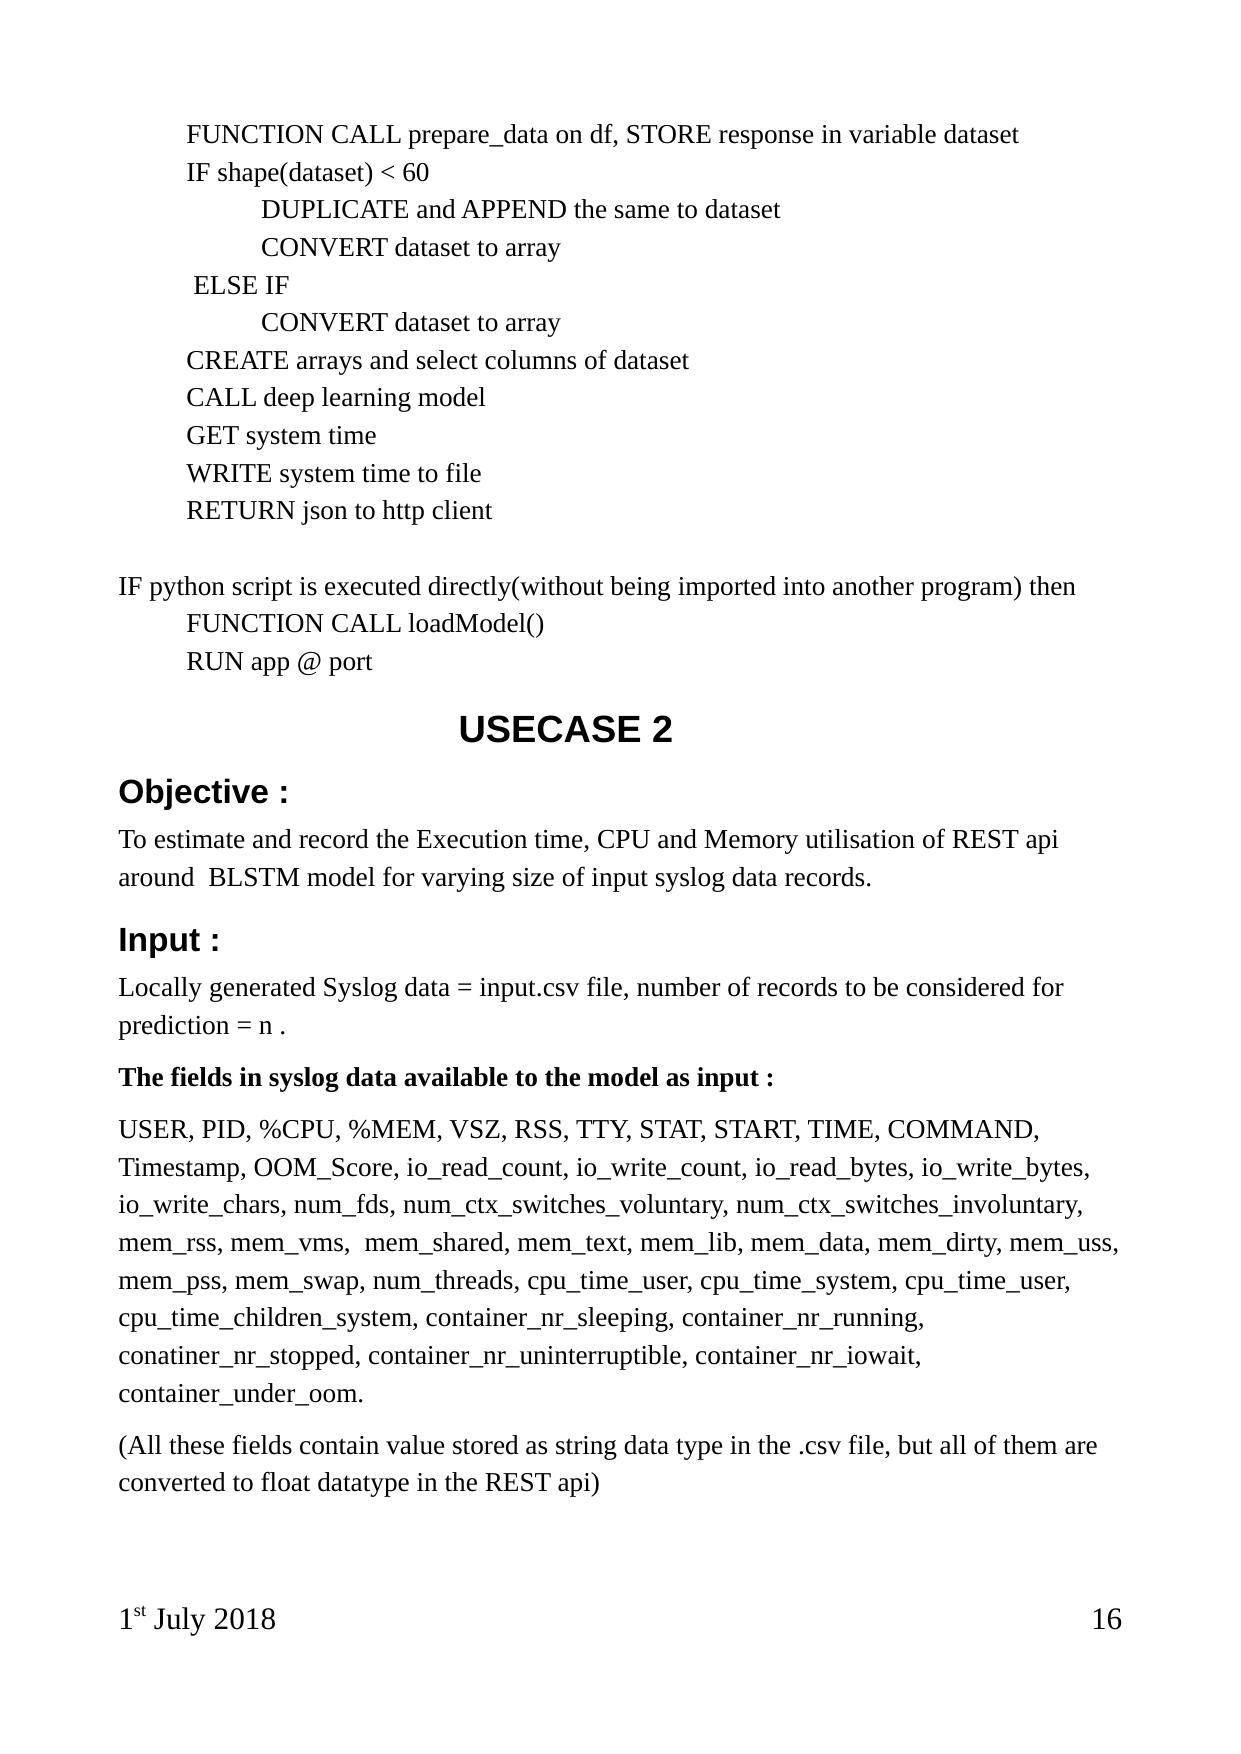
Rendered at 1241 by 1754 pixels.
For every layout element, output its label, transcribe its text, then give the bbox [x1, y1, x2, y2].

text The fields in syslog data available to the model as input : [118, 1061, 1122, 1092]
text Locally generated Syslog data = input.csv file, number of records to be considered for prediction = n . [118, 971, 1122, 1040]
subtitle Input : [118, 919, 1122, 958]
text USER, PID, %CPU, %MEM, VSZ, RSS, TTY, STAT, START, TIME, COMMAND, Timestamp, OOM_Score, io_read_count, io_write_count, io_read_bytes, io_write_bytes, io_write_chars, num_fds, num_ctx_switches_voluntary, num_ctx_switches_involuntary, mem_rss, mem_vms, mem_shared, mem_text, mem_lib, mem_data, mem_dirty, mem_uss, mem_pss, mem_swap, num_threads, cpu_time_user, cpu_time_system, cpu_time_user, cpu_time_children_system, container_nr_sleeping, container_nr_running, conatiner_nr_stopped, container_nr_uninterruptible, container_nr_iowait, container_under_oom. [118, 1113, 1122, 1408]
subtitle USECASE 2 [118, 707, 1122, 751]
text (All these fields contain value stored as string data type in the .csv file, but all of them are converted to float datatype in the REST api) [118, 1429, 1122, 1498]
text To estimate and record the Execution time, CPU and Memory utilisation of REST api around BLSTM model for varying size of input syslog data records. [118, 823, 1122, 892]
subtitle Objective : [118, 772, 1122, 810]
text FUNCTION CALL prepare_data on df, STORE response in variable dataset IF shape(dataset) < 60 DUPLICATE and APPEND the same to dataset CONVERT dataset to array ELSE IF CONVERT dataset to array CREATE arrays and select columns of dataset CALL deep learning model GET system time WRITE system time to file RETURN json to http client IF python script is executed directly(without being imported into another program) then FUNCTION CALL loadModel() RUN app @ port [118, 118, 1122, 676]
